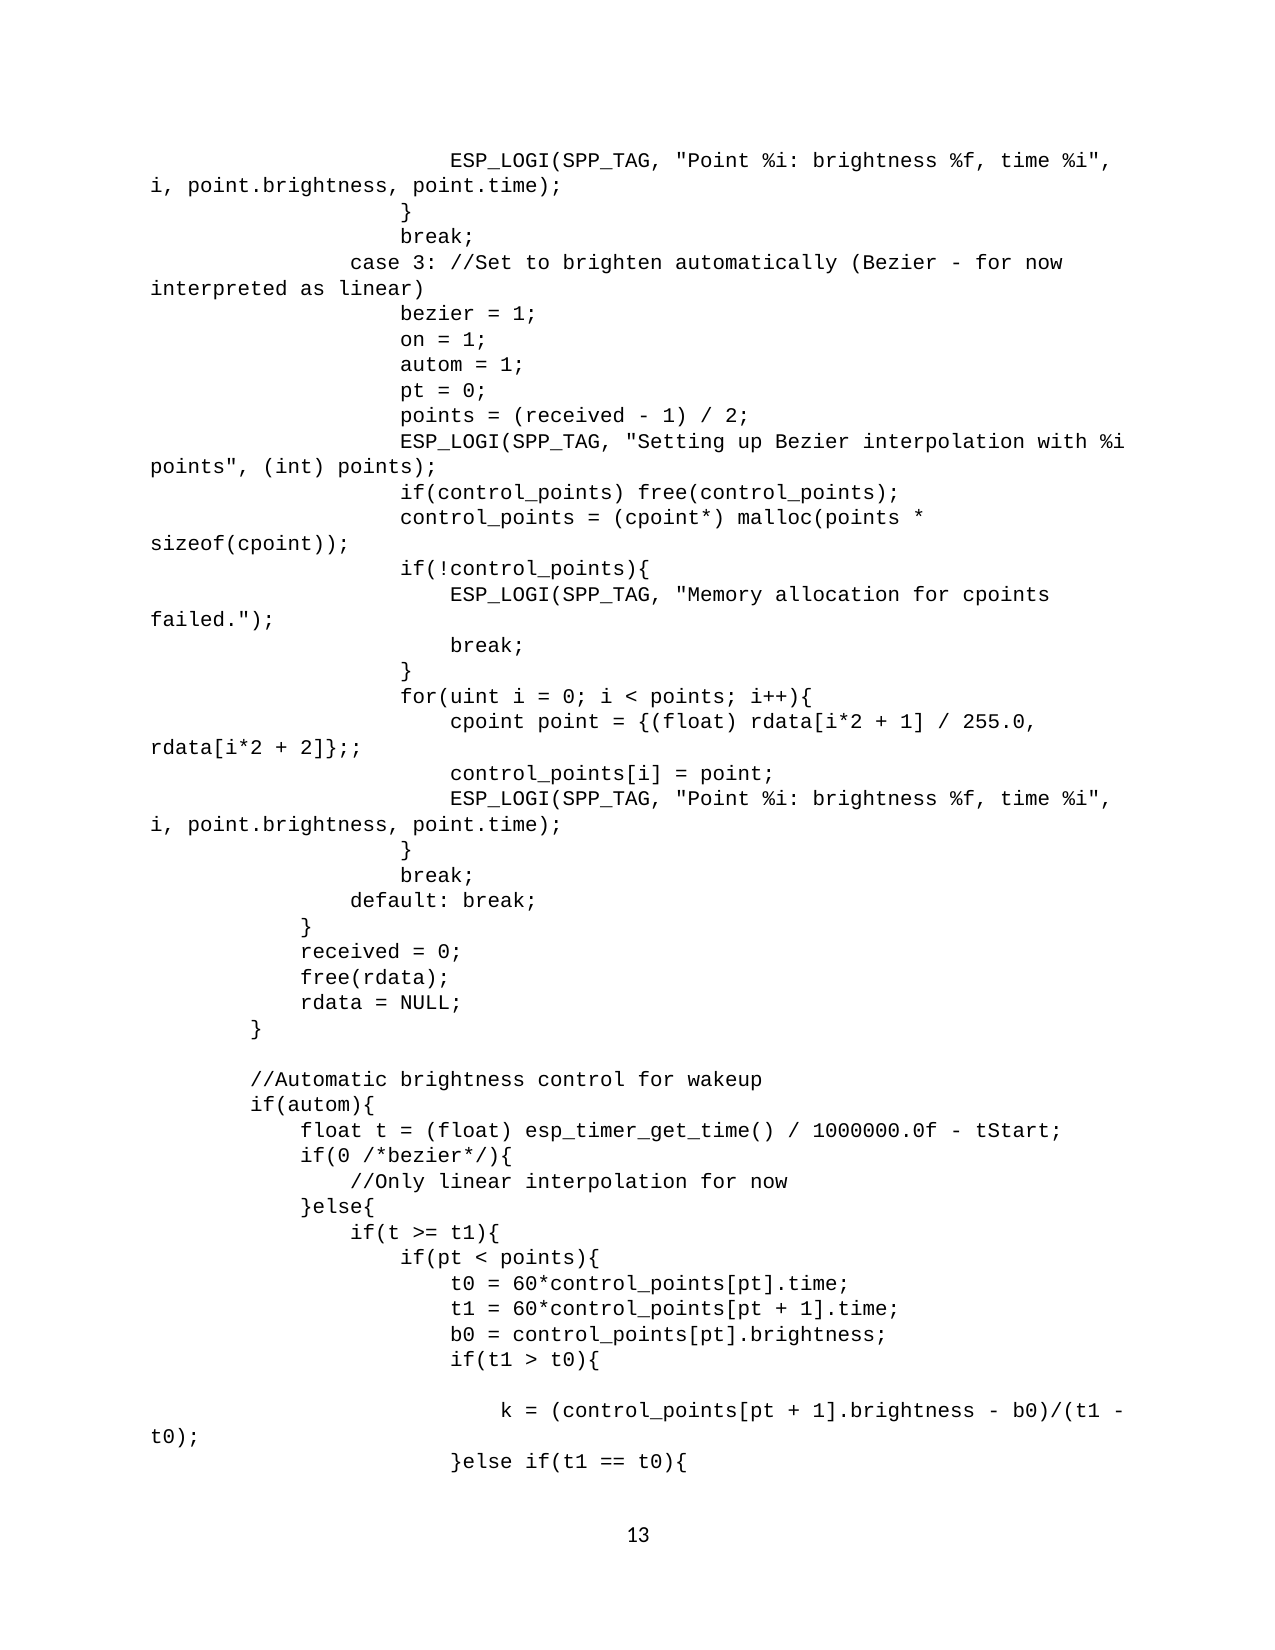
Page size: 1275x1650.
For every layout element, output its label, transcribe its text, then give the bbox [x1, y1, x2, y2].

text } [150, 916, 1125, 939]
text ESP_LOGI(SPP_TAG, "Setting up Bezier interpolation with %i points", (int) points); [150, 431, 1125, 480]
text for(uint i = 0; i < points; i++){ [150, 686, 1125, 709]
text free(rdata); [150, 967, 1125, 990]
text t0 = 60*control_points[pt].time; [150, 1273, 1125, 1297]
text }else if(t1 == t0){ [150, 1452, 1125, 1475]
text case 3: //Set to brighten automatically (Bezier - for now interpreted as linear) [150, 252, 1125, 301]
text ESP_LOGI(SPP_TAG, "Point %i: brightness %f, time %i", i, point.brightness, point.time); [150, 788, 1125, 837]
text control_points = (cpoint*) malloc(points * sizeof(cpoint)); [150, 507, 1125, 556]
text cpoint point = {(float) rdata[i*2 + 1] / 255.0, rdata[i*2 + 2]};; [150, 711, 1125, 761]
text b0 = control_points[pt].brightness; [150, 1324, 1125, 1348]
text if(0 /*bezier*/){ [150, 1145, 1125, 1169]
text //Automatic brightness control for wakeup [150, 1069, 1125, 1092]
text if(t >= t1){ [150, 1222, 1125, 1246]
text if(control_points) free(control_points); [150, 482, 1125, 505]
text t1 = 60*control_points[pt + 1].time; [150, 1298, 1125, 1322]
text k = (control_points[pt + 1].brightness - b0)/(t1 - t0); [150, 1401, 1125, 1450]
text if(pt < points){ [150, 1247, 1125, 1271]
text ESP_LOGI(SPP_TAG, "Memory allocation for cpoints failed."); [150, 584, 1125, 633]
text } [150, 660, 1125, 684]
text break; [150, 635, 1125, 658]
text points = (received - 1) / 2; [150, 405, 1125, 429]
text default: break; [150, 890, 1125, 914]
text on = 1; [150, 329, 1125, 352]
text if(!control_points){ [150, 558, 1125, 582]
text received = 0; [150, 941, 1125, 965]
text if(t1 > t0){ [150, 1349, 1125, 1373]
text rdata = NULL; [150, 992, 1125, 1016]
text //Only linear interpolation for now [150, 1171, 1125, 1194]
text } [150, 839, 1125, 863]
text bezier = 1; [150, 303, 1125, 327]
text } [150, 1018, 1125, 1041]
text ESP_LOGI(SPP_TAG, "Point %i: brightness %f, time %i", i, point.brightness, point.time); [150, 150, 1125, 199]
text pt = 0; [150, 380, 1125, 403]
text autom = 1; [150, 354, 1125, 378]
text if(autom){ [150, 1094, 1125, 1118]
text float t = (float) esp_timer_get_time() / 1000000.0f - tStart; [150, 1120, 1125, 1143]
text } [150, 201, 1125, 225]
text }else{ [150, 1196, 1125, 1220]
text break; [150, 227, 1125, 250]
text control_points[i] = point; [150, 762, 1125, 786]
text break; [150, 864, 1125, 888]
